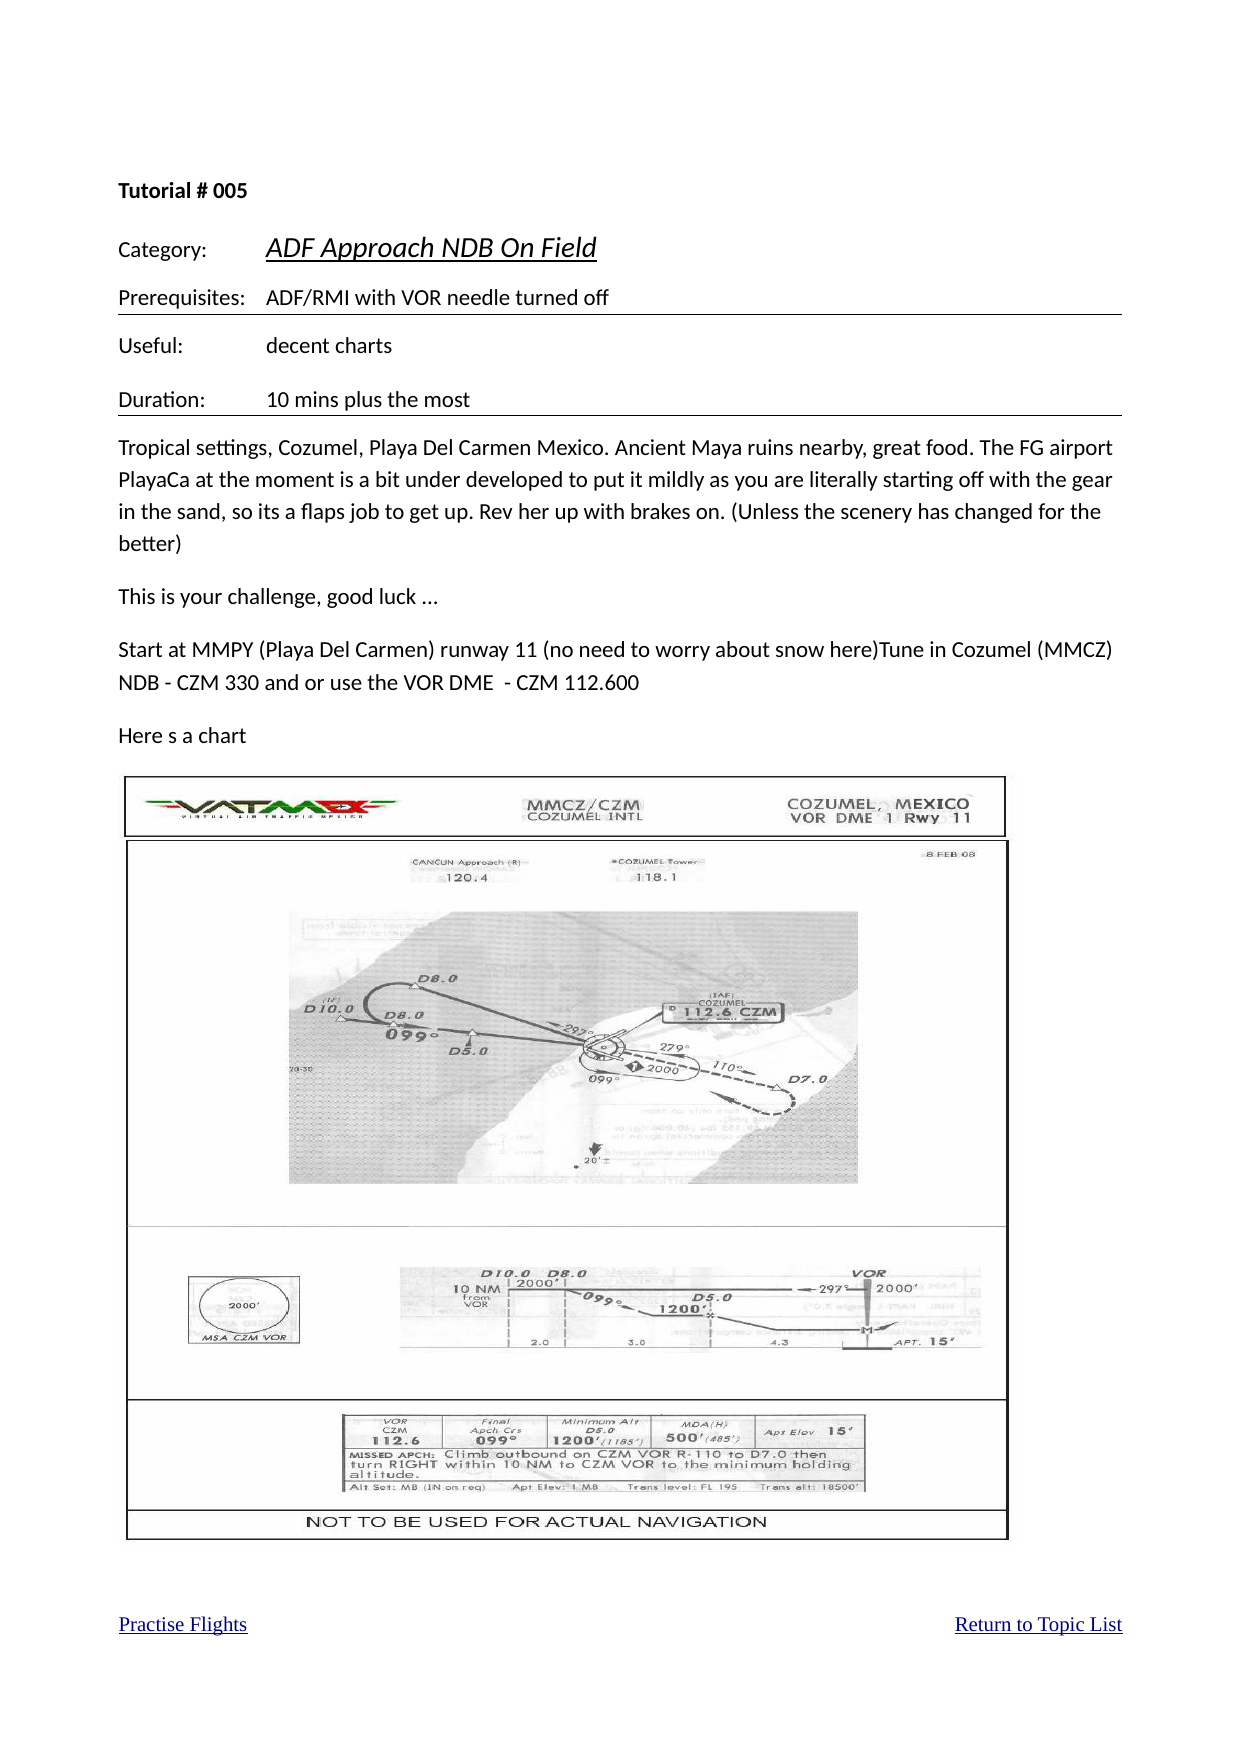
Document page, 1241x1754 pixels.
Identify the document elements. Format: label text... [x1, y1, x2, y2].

text Here s a chart [118, 721, 1122, 749]
text Prerequisites: ADF/RMI with VOR needle turned off [118, 283, 1122, 314]
text Tropical settings, Cozumel, Playa Del Carmen Mexico. Ancient Maya ruins nearby, great food. The FG airport PlayaCa at the moment is a bit under developed to put it mildly as you are literally starting off with the gear in the sand, so its a flaps job to get up. Rev her up with brakes on. (Unless the scenery has changed for the better) [118, 433, 1122, 557]
text Duration: 10 mins plus the most [118, 385, 1122, 415]
text Start at MMPY (Playa Del Carmen) runway 11 (no need to worry about snow here)Tune in Cozumel (MMCZ) NDB - CZM 330 and or use the VOR DME - CZM 112.600 [118, 636, 1122, 696]
text Category: ADF Approach NDB On Field [118, 229, 1122, 265]
text Tutorial # 005 [118, 176, 1122, 204]
text This is your challenge, good luck ... [118, 582, 1122, 611]
text Useful: decent charts [118, 332, 1122, 360]
